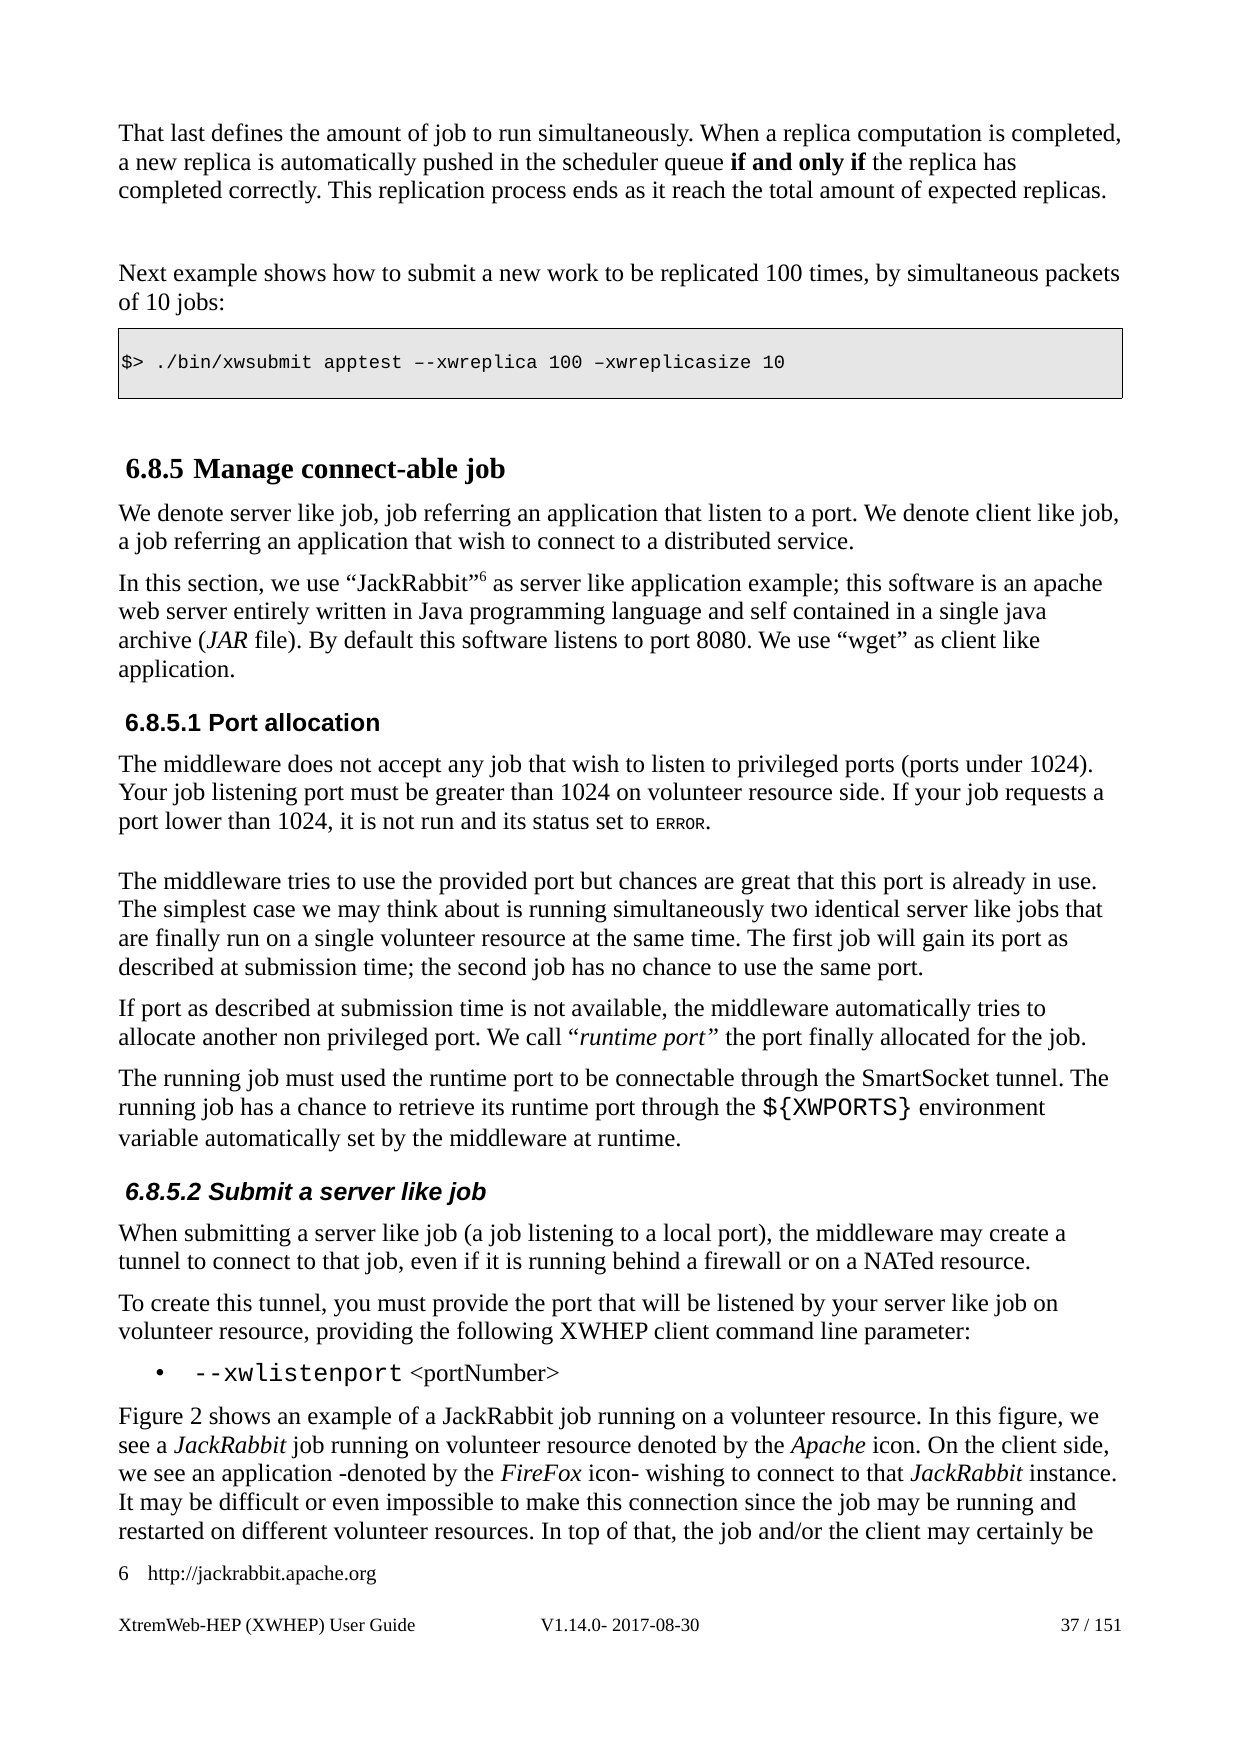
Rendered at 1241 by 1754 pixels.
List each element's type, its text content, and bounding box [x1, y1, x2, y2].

text To create this tunnel, you must provide the port that will be listened by your server like job on volunteer resource, providing the following XWHEP client command line parameter: [118, 1288, 1122, 1345]
text We denote server like job, job referring an application that listen to a port. We denote client like job, a job referring an application that wish to connect to a distributed service. [118, 498, 1122, 555]
text The running job must used the runtime port to be connectable through the SmartSocket tunnel. The running job has a chance to retrieve its runtime port through the ${XWPORTS} environment variable automatically set by the middleware at runtime. [118, 1063, 1122, 1152]
text That last defines the amount of job to run simultaneously. When a replica computation is completed, a new replica is automatically pushed in the scheduler queue if and only if the replica has completed correctly. This replication process ends as it reach the total amount of expected replicas. [118, 118, 1122, 204]
subtitle Submit a server like job [118, 1177, 1122, 1205]
text Next example shows how to submit a new work to be replicated 100 times, by simultaneous packets of 10 jobs: [118, 258, 1122, 316]
text If port as described at submission time is not available, the middleware automatically tries to allocate another non privileged port. We call “runtime port” the port finally allocated for the job. [118, 993, 1122, 1051]
subtitle Port allocation [118, 708, 1122, 736]
text http://jackrabbit.apache.org [118, 1561, 1122, 1585]
text The middleware does not accept any job that wish to listen to privileged ports (ports under 1024). Your job listening port must be greater than 1024 on volunteer resource side. If your job requests a port lower than 1024, it is not run and its status set to error. [118, 749, 1122, 837]
text The middleware tries to use the provided port but chances are great that this port is already in use. The simplest case we may think about is running simultaneously two identical server like jobs that are finally run on a single volunteer resource at the same time. The first job will gain its port as described at submission time; the second job has no chance to use the same port. [118, 866, 1122, 981]
text When submitting a server like job (a job listening to a local port), the middleware may create a tunnel to connect to that job, even if it is running behind a firewall or on a NATed resource. [118, 1218, 1122, 1275]
subtitle Manage connect-able job [118, 452, 1122, 485]
text In this section, we use “JackRabbit” as server like application example; this software is an apache web server entirely written in Java programming language and self contained in a single java archive (JAR file). By default this software listens to port 8080. We use “wget” as client like application. [118, 568, 1122, 683]
text Figure 2 shows an example of a JackRabbit job running on a volunteer resource. In this figure, we see a JackRabbit job running on volunteer resource denoted by the Apache icon. On the client side, we see an application -denoted by the FireFox icon- wishing to connect to that JackRabbit instance. It may be difficult or even impossible to make this connection since the job may be running and restarted on different volunteer resources. In top of that, the job and/or the client may certainly be [118, 1401, 1122, 1545]
text $> ./bin/xwsubmit apptest –-xwreplica 100 –xwreplicasize 10 [119, 349, 1122, 371]
list --xwlistenport <portNumber> [156, 1358, 1122, 1388]
